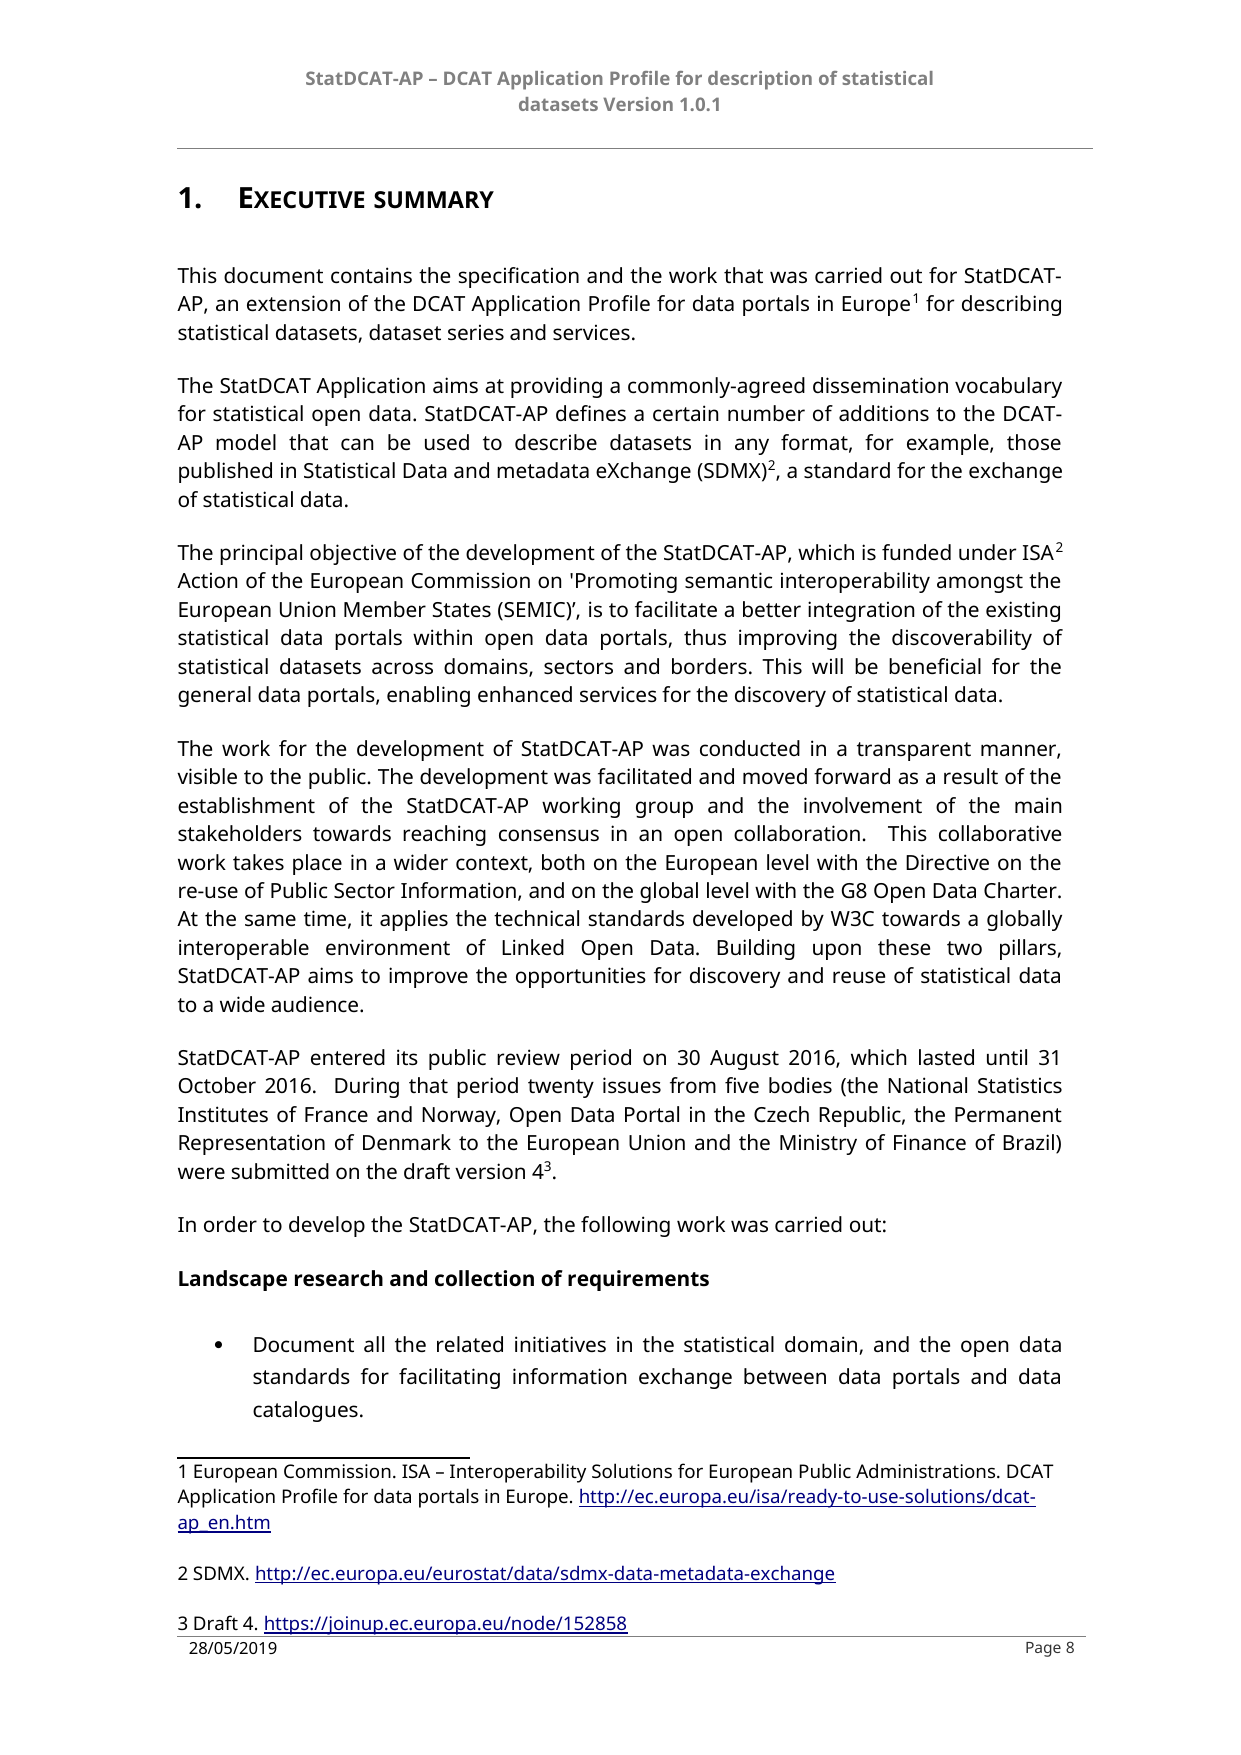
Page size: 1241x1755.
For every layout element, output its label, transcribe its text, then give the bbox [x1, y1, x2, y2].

text StatDCAT-AP entered its public review period on 30 August 2016, which lasted until 31 October 2016. During that period twenty issues from five bodies (the National Statistics Institutes of France and Norway, Open Data Portal in the Czech Republic, the Permanent Representation of Denmark to the European Union and the Ministry of Finance of Brazil) were submitted on the draft version 4. [177, 1043, 1063, 1185]
text This document contains the specification and the work that was carried out for StatDCAT-AP, an extension of the DCAT Application Profile for data portals in Europe for describing statistical datasets, dataset series and services. [177, 261, 1063, 346]
text The StatDCAT Application aims at providing a commonly-agreed dissemination vocabulary for statistical open data. StatDCAT-AP defines a certain number of additions to the DCAT-AP model that can be used to describe datasets in any format, for example, those published in Statistical Data and metadata eXchange (SDMX), a standard for the exchange of statistical data. [177, 371, 1063, 513]
subtitle Executive summary [177, 178, 1063, 217]
text SDMX. http://ec.europa.eu/eurostat/data/sdmx-data-metadata-exchange [177, 1560, 1063, 1585]
text The principal objective of the development of the StatDCAT-AP, which is funded under ISA2 Action of the European Commission on 'Promoting semantic interoperability amongst the European Union Member States (SEMIC)’, is to facilitate a better integration of the existing statistical data portals within open data portals, thus improving the discoverability of statistical datasets across domains, sectors and borders. This will be beneficial for the general data portals, enabling enhanced services for the discovery of statistical data. [177, 538, 1063, 709]
text Draft 4. https://joinup.ec.europa.eu/node/152858 [177, 1610, 1063, 1636]
list Document all the related initiatives in the statistical domain, and the open data standards for facilitating information exchange between data portals and data catalogues. [215, 1330, 1063, 1423]
text In order to develop the StatDCAT-AP, the following work was carried out: [177, 1210, 1063, 1239]
text European Commission. ISA – Interoperability Solutions for European Public Administrations. DCAT Application Profile for data portals in Europe. http://ec.europa.eu/isa/ready-to-use-solutions/dcat-ap_en.htm [177, 1458, 1063, 1535]
text Landscape research and collection of requirements [177, 1264, 1063, 1292]
text The work for the development of StatDCAT-AP was conducted in a transparent manner, visible to the public. The development was facilitated and moved forward as a result of the establishment of the StatDCAT-AP working group and the involvement of the main stakeholders towards reaching consensus in an open collaboration. This collaborative work takes place in a wider context, both on the European level with the Directive on the re-use of Public Sector Information, and on the global level with the G8 Open Data Charter. At the same time, it applies the technical standards developed by W3C towards a globally interoperable environment of Linked Open Data. Building upon these two pillars, StatDCAT-AP aims to improve the opportunities for discovery and reuse of statistical data to a wide audience. [177, 734, 1063, 1018]
